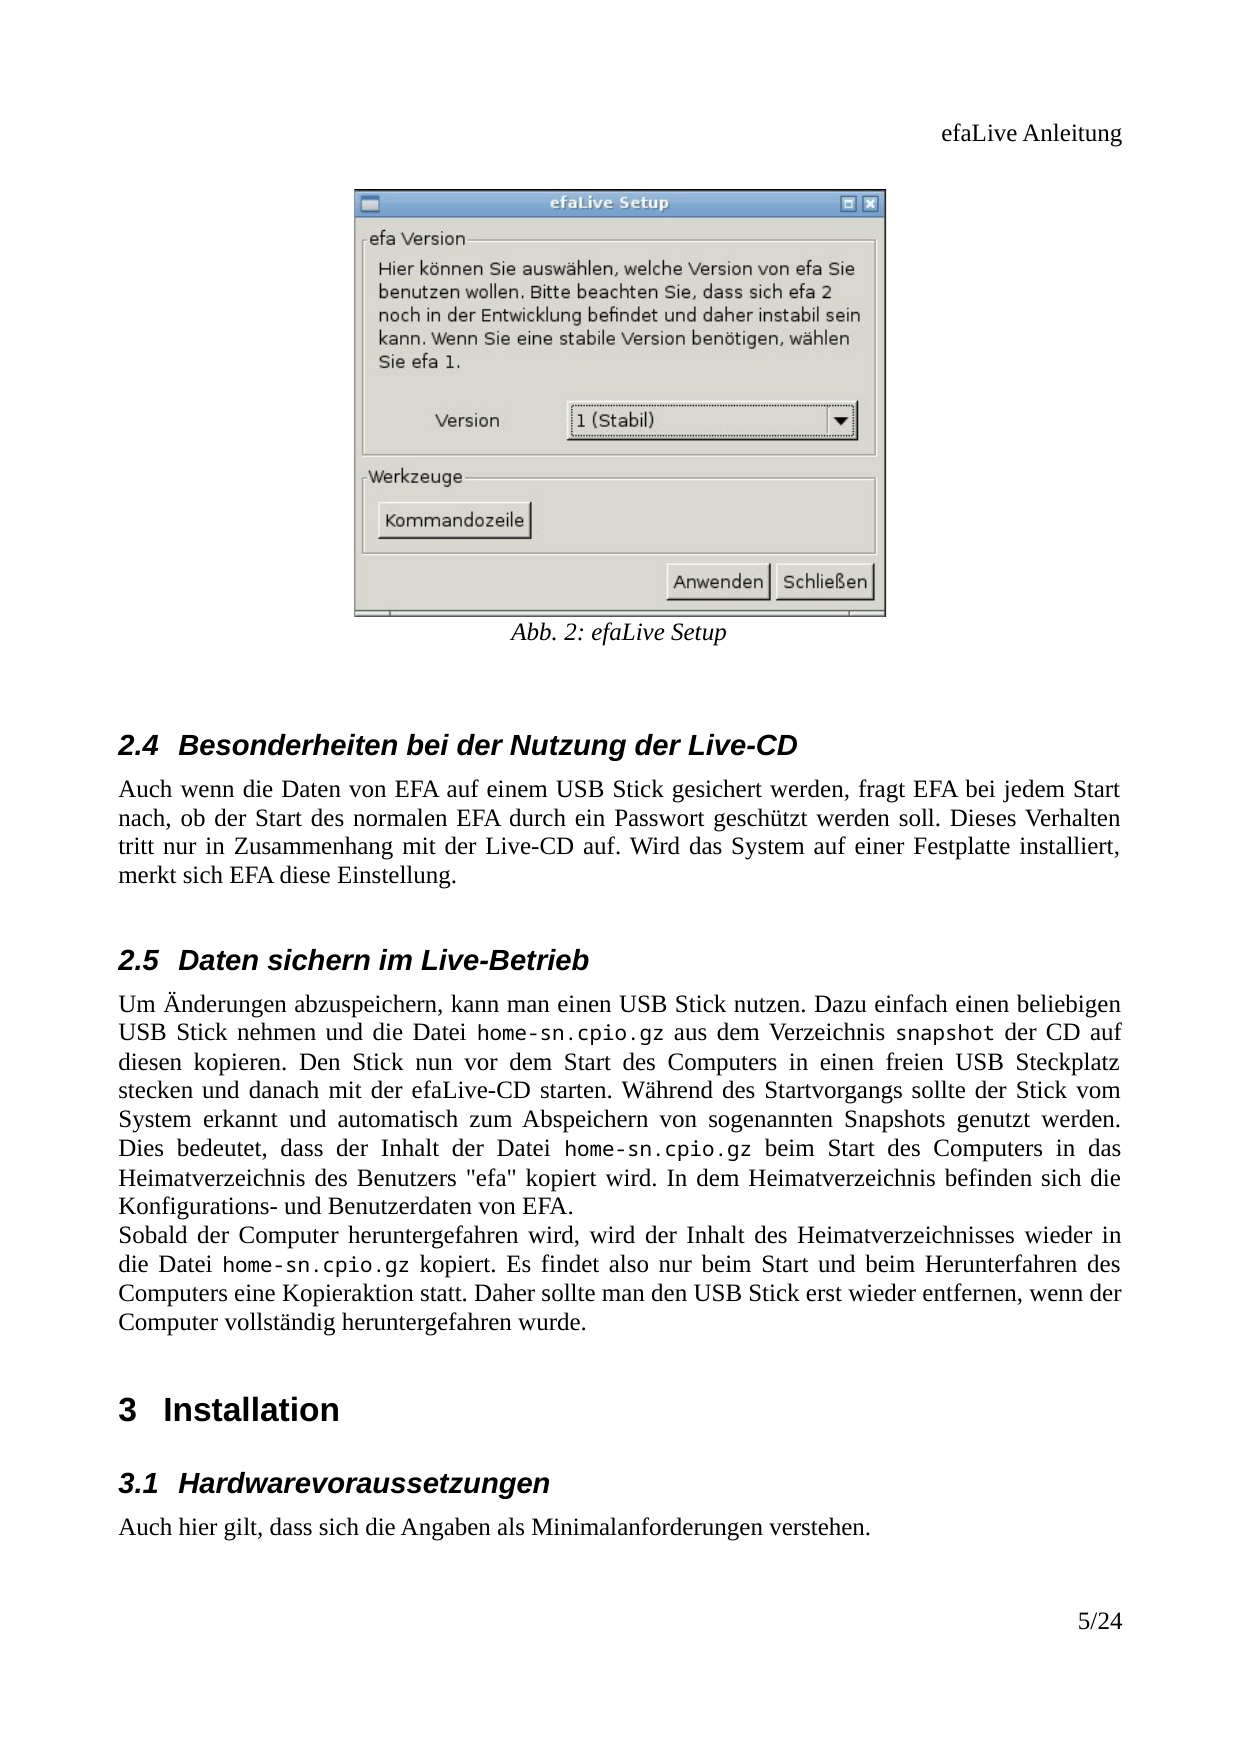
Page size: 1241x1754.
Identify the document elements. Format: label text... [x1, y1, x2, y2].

subtitle Besonderheiten bei der Nutzung der Live-CD [118, 728, 1122, 761]
subtitle Daten sichern im Live-Betrieb [118, 943, 1122, 976]
picture [354, 189, 887, 617]
text Abb. 2: efaLive Setup [354, 617, 886, 645]
text Sobald der Computer heruntergefahren wird, wird der Inhalt des Heimatverzeichnisses wieder in die Datei home-sn.cpio.gz kopiert. Es findet also nur beim Start und beim Herunterfahren des Computers eine Kopieraktion statt. Daher sollte man den USB Stick erst wieder entfernen, wenn der Computer vollständig heruntergefahren wurde. [118, 1220, 1122, 1336]
text Um Änderungen abzuspeichern, kann man einen USB Stick nutzen. Dazu einfach einen beliebigen USB Stick nehmen und die Datei home-sn.cpio.gz aus dem Verzeichnis snapshot der CD auf diesen kopieren. Den Stick nun vor dem Start des Computers in einen freien USB Steckplatz stecken und danach mit der efaLive-CD starten. Während des Startvorgangs sollte der Stick vom System erkannt und automatisch zum Abspeichern von sogenannten Snapshots genutzt werden. Dies bedeutet, dass der Inhalt der Datei home-sn.cpio.gz beim Start des Computers in das Heimatverzeichnis des Benutzers "efa" kopiert wird. In dem Heimatverzeichnis befinden sich die Konfigurations- und Benutzerdaten von EFA. [118, 989, 1122, 1220]
text Auch wenn die Daten von EFA auf einem USB Stick gesichert werden, fragt EFA bei jedem Start nach, ob der Start des normalen EFA durch ein Passwort geschützt werden soll. Dieses Verhalten tritt nur in Zusammenhang mit der Live-CD auf. Wird das System auf einer Festplatte installiert, merkt sich EFA diese Einstellung. [118, 774, 1122, 889]
subtitle Hardwarevoraussetzungen [118, 1466, 1122, 1499]
text Auch hier gilt, dass sich die Angaben als Minimalanforderungen verstehen. [118, 1512, 1122, 1541]
subtitle Installation [118, 1389, 1122, 1428]
